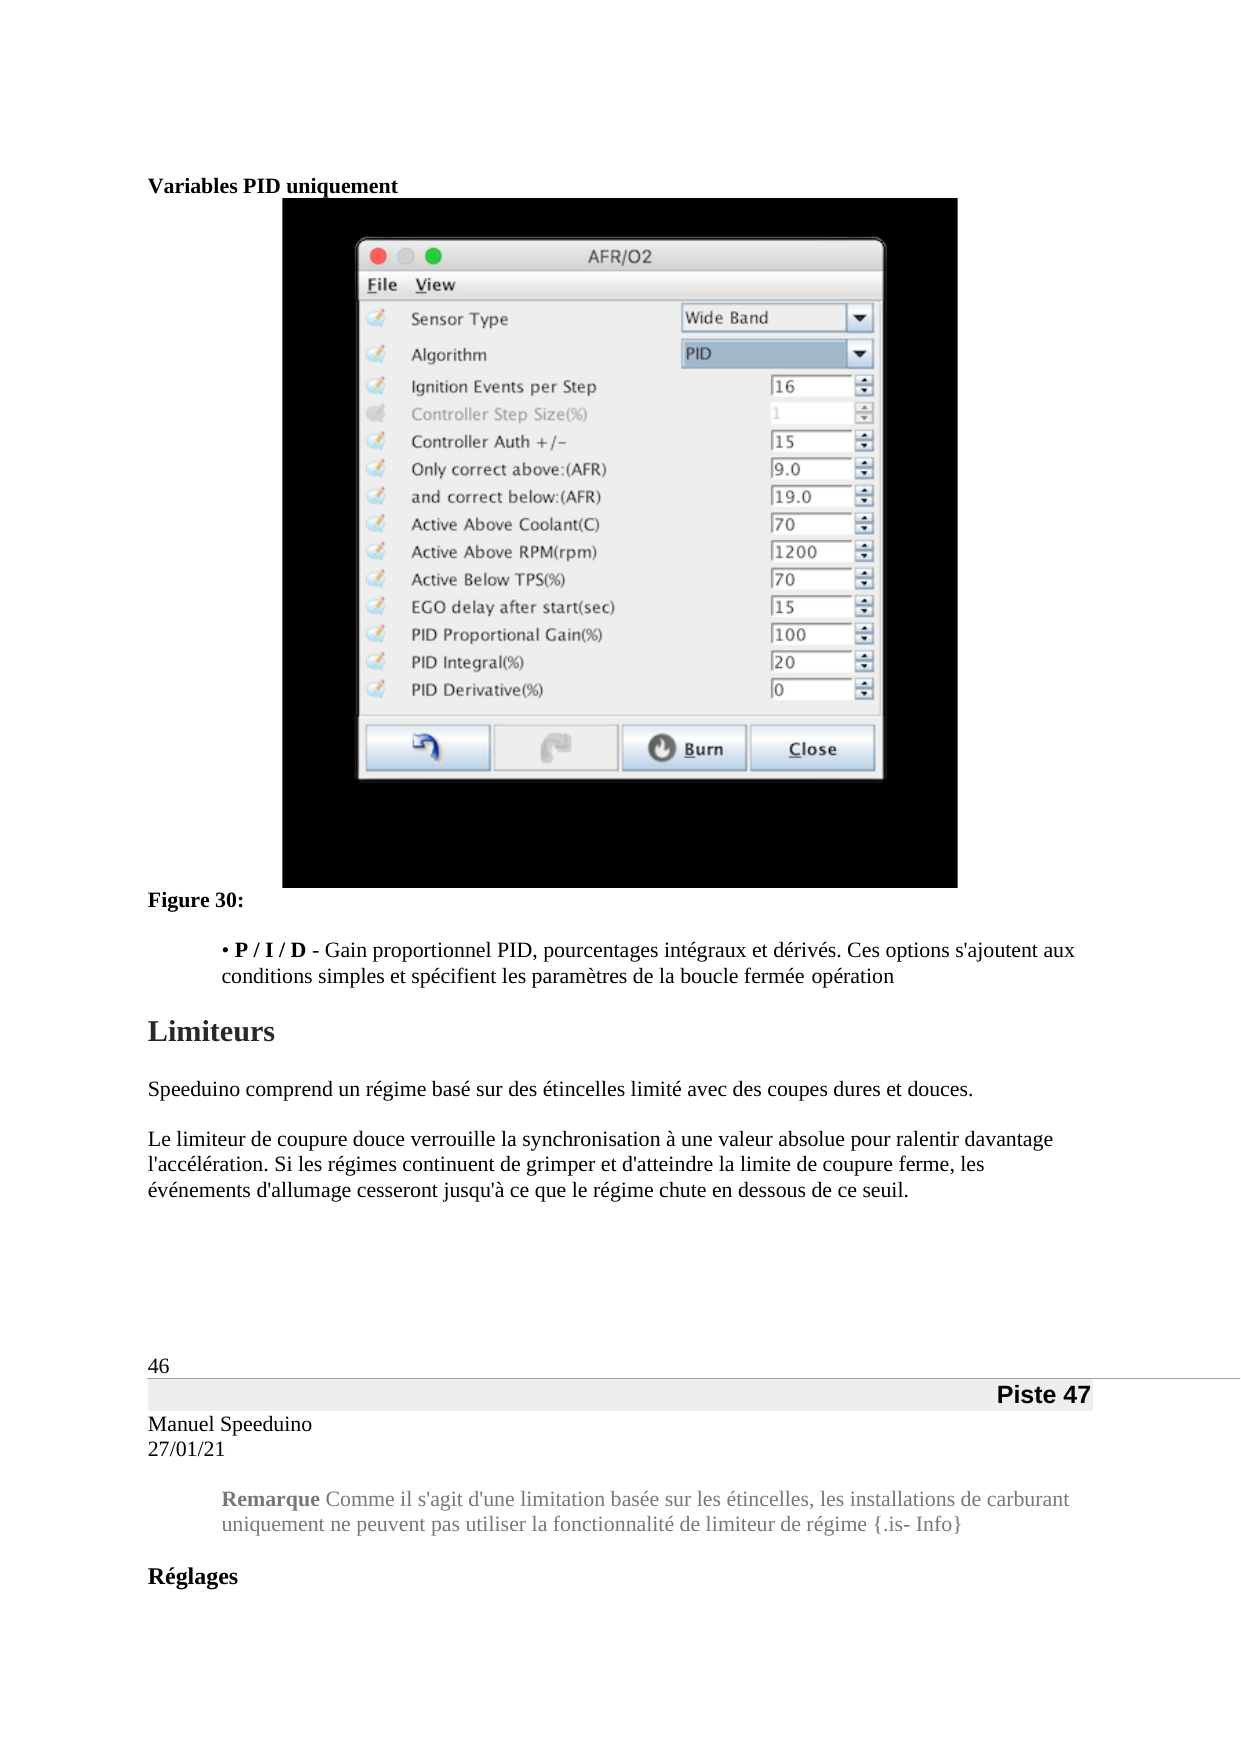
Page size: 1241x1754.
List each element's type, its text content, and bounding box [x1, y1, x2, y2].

table_header Piste 47 [148, 1379, 1093, 1411]
text Limiteurs [148, 1013, 1093, 1048]
text Réglages [148, 1562, 1093, 1589]
text Manuel Speeduino [148, 1411, 1093, 1436]
text Le limiteur de coupure douce verrouille la synchronisation à une valeur absolue pour ralentir davantage l'accélération. Si les régimes continuent de grimper et d'atteindre la limite de coupure ferme, les événements d'allumage cesseront jusqu'à ce que le régime chute en dessous de ce seuil. [148, 1126, 1093, 1202]
text 46 [148, 1353, 1093, 1378]
text 27/01/21 [148, 1436, 1093, 1461]
text Speeduino comprend un régime basé sur des étincelles limité avec des coupes dures et douces. [148, 1076, 1093, 1101]
text Variables PID uniquement [148, 173, 1093, 198]
text • P / I / D - Gain proportionnel PID, pourcentages intégraux et dérivés. Ces options s'ajoutent aux conditions simples et spécifient les paramètres de la boucle fermée opération [221, 937, 1093, 988]
text Figure 30: o2_pid.png [148, 887, 1093, 912]
text Remarque Comme il s'agit d'une limitation basée sur les étincelles, les installations de carburant uniquement ne peuvent pas utiliser la fonctionnalité de limiteur de régime {.is- Info} [221, 1486, 1093, 1537]
